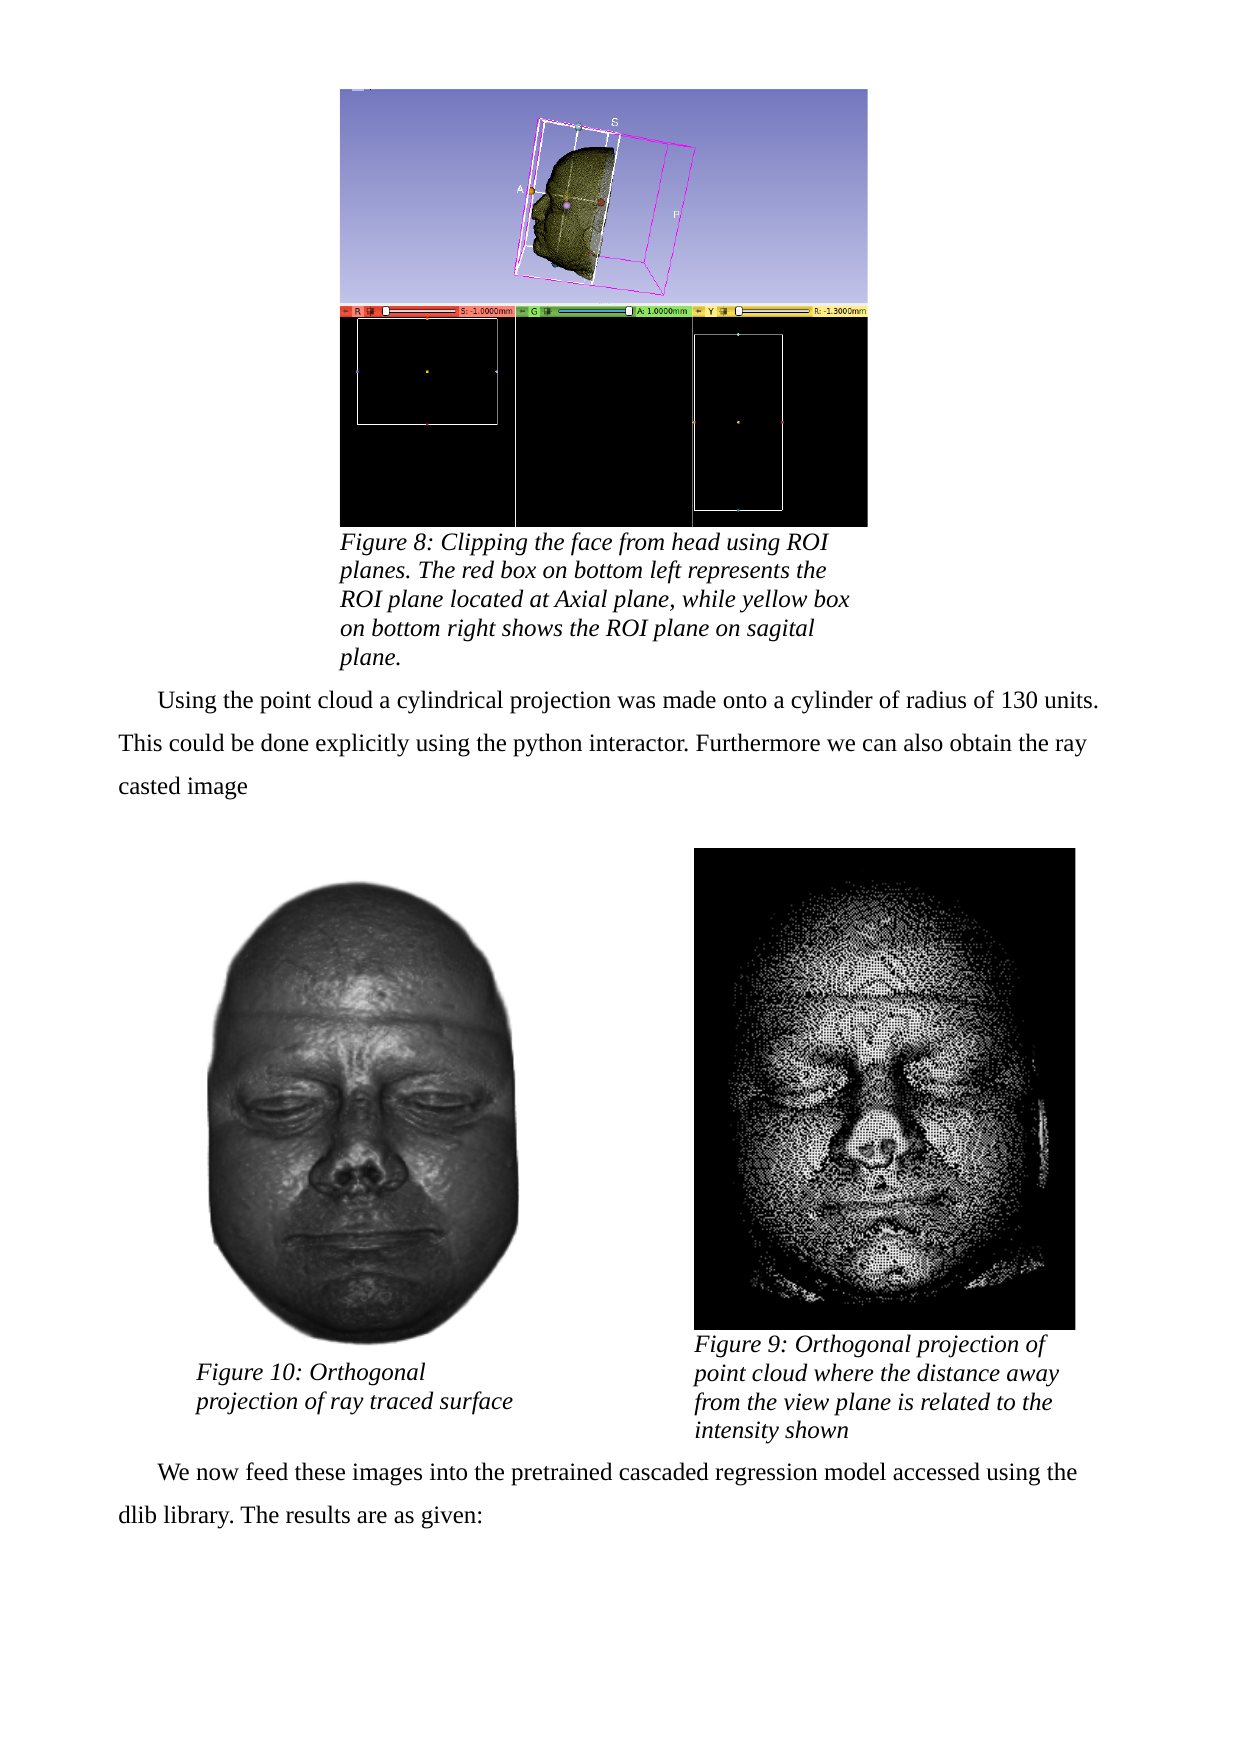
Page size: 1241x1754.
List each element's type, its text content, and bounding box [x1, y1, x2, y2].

text Using the point cloud a cylindrical projection was made onto a cylinder of radius of 130 units. This could be done explicitly using the python interactor. Furthermore we can also obtain the ray casted image [118, 118, 1122, 800]
text We now feed these images into the pretrained cascaded regression model accessed using the dlib library. The results are as given: [118, 829, 1122, 1529]
picture [898, 1238, 1076, 1330]
text Figure 8: Clipping the face from head using ROI planes. The red box on bottom left represents the ROI plane located at Axial plane, while yellow box on bottom right shows the ROI plane on sagital plane. [340, 89, 868, 671]
text [340, 77, 868, 89]
text Figure 9: Orthogonal projection of point cloud where the distance away from the view plane is related to the intensity shown [694, 848, 1075, 1444]
text Figure 10: Orthogonal projection of ray traced surface [196, 869, 519, 1415]
picture [364, 1263, 520, 1358]
